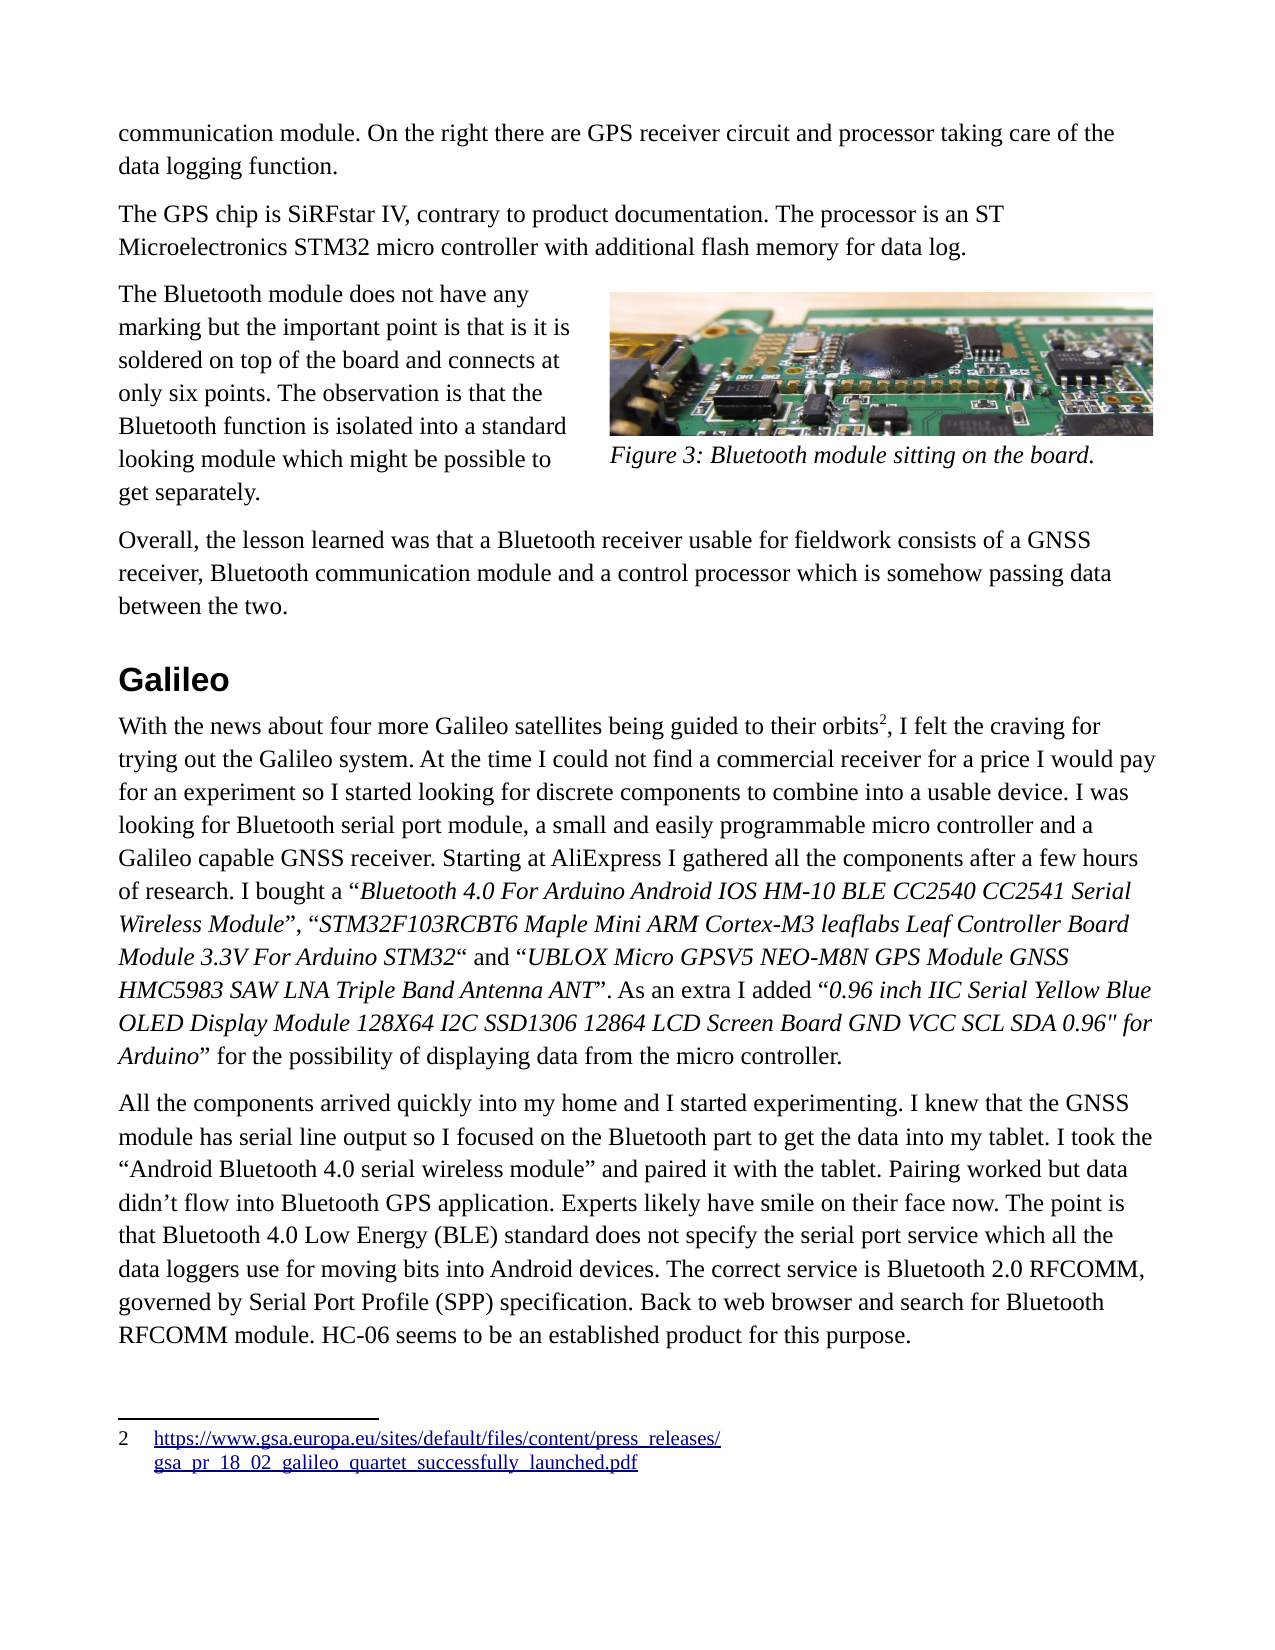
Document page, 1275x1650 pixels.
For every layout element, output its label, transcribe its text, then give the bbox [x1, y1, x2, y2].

text All the components arrived quickly into my home and I started experimenting. I knew that the GNSS module has serial line output so I focused on the Bluetooth part to get the data into my tablet. I took the “Android Bluetooth 4.0 serial wireless module” and paired it with the tablet. Pairing worked but data didn’t flow into Bluetooth GPS application. Experts likely have smile on their face now. The point is that Bluetooth 4.0 Low Energy (BLE) standard does not specify the serial port service which all the data loggers use for moving bits into Android devices. The correct service is Bluetooth 2.0 RFCOMM, governed by Serial Port Profile (SPP) specification. Back to web browser and search for Bluetooth RFCOMM module. HC-06 seems to be an established product for this purpose. [118, 1088, 1157, 1348]
text The GPS chip is SiRFstar IV, contrary to product documentation. The processor is an ST Microelectronics STM32 micro controller with additional flash memory for data log. [118, 199, 1157, 261]
text Figure 3: Bluetooth module sitting on the board. [609, 436, 1153, 469]
text The Bluetooth module does not have any marking but the important point is that is it is soldered on top of the board and connects at only six points. The observation is that the Bluetooth function is isolated into a standard looking module which might be possible to get separately. [118, 279, 1157, 506]
subtitle Galileo [118, 659, 1157, 698]
text With the news about four more Galileo satellites being guided to their orbits, I felt the craving for trying out the Galileo system. At the time I could not find a commercial receiver for a price I would pay for an experiment so I started looking for discrete components to combine into a usable device. I was looking for Bluetooth serial port module, a small and easily programmable micro controller and a Galileo capable GNSS receiver. Starting at AliExpress I gathered all the components after a few hours of research. I bought a “Bluetooth 4.0 For Arduino Android IOS HM-10 BLE CC2540 CC2541 Serial Wireless Module”, “STM32F103RCBT6 Maple Mini ARM Cortex-M3 leaflabs Leaf Controller Board Module 3.3V For Arduino STM32“ and “UBLOX Micro GPSV5 NEO-M8N GPS Module GNSS HMC5983 SAW LNA Triple Band Antenna ANT”. As an extra I added “0.96 inch IIC Serial Yellow Blue OLED Display Module 128X64 I2C SSD1306 12864 LCD Screen Board GND VCC SCL SDA 0.96" for Arduino” for the possibility of displaying data from the micro controller. [118, 711, 1157, 1070]
text https://www.gsa.europa.eu/sites/default/files/content/press_releases/gsa_pr_18_02_galileo_quartet_successfully_launched.pdf [118, 1426, 1157, 1474]
picture [609, 292, 1154, 436]
text At first glance it looked like complex device but after a few tens of minutes of staring at the board, and looking up the chip specifications, the design stood out. On he left there are battery charger and voltage stabilizer circuits and Bluetooth communication module. On the right there are GPS receiver circuit and processor taking care of the data logging function. [118, 118, 1157, 180]
text Overall, the lesson learned was that a Bluetooth receiver usable for fieldwork consists of a GNSS receiver, Bluetooth communication module and a control processor which is somehow passing data between the two. [118, 525, 1157, 620]
